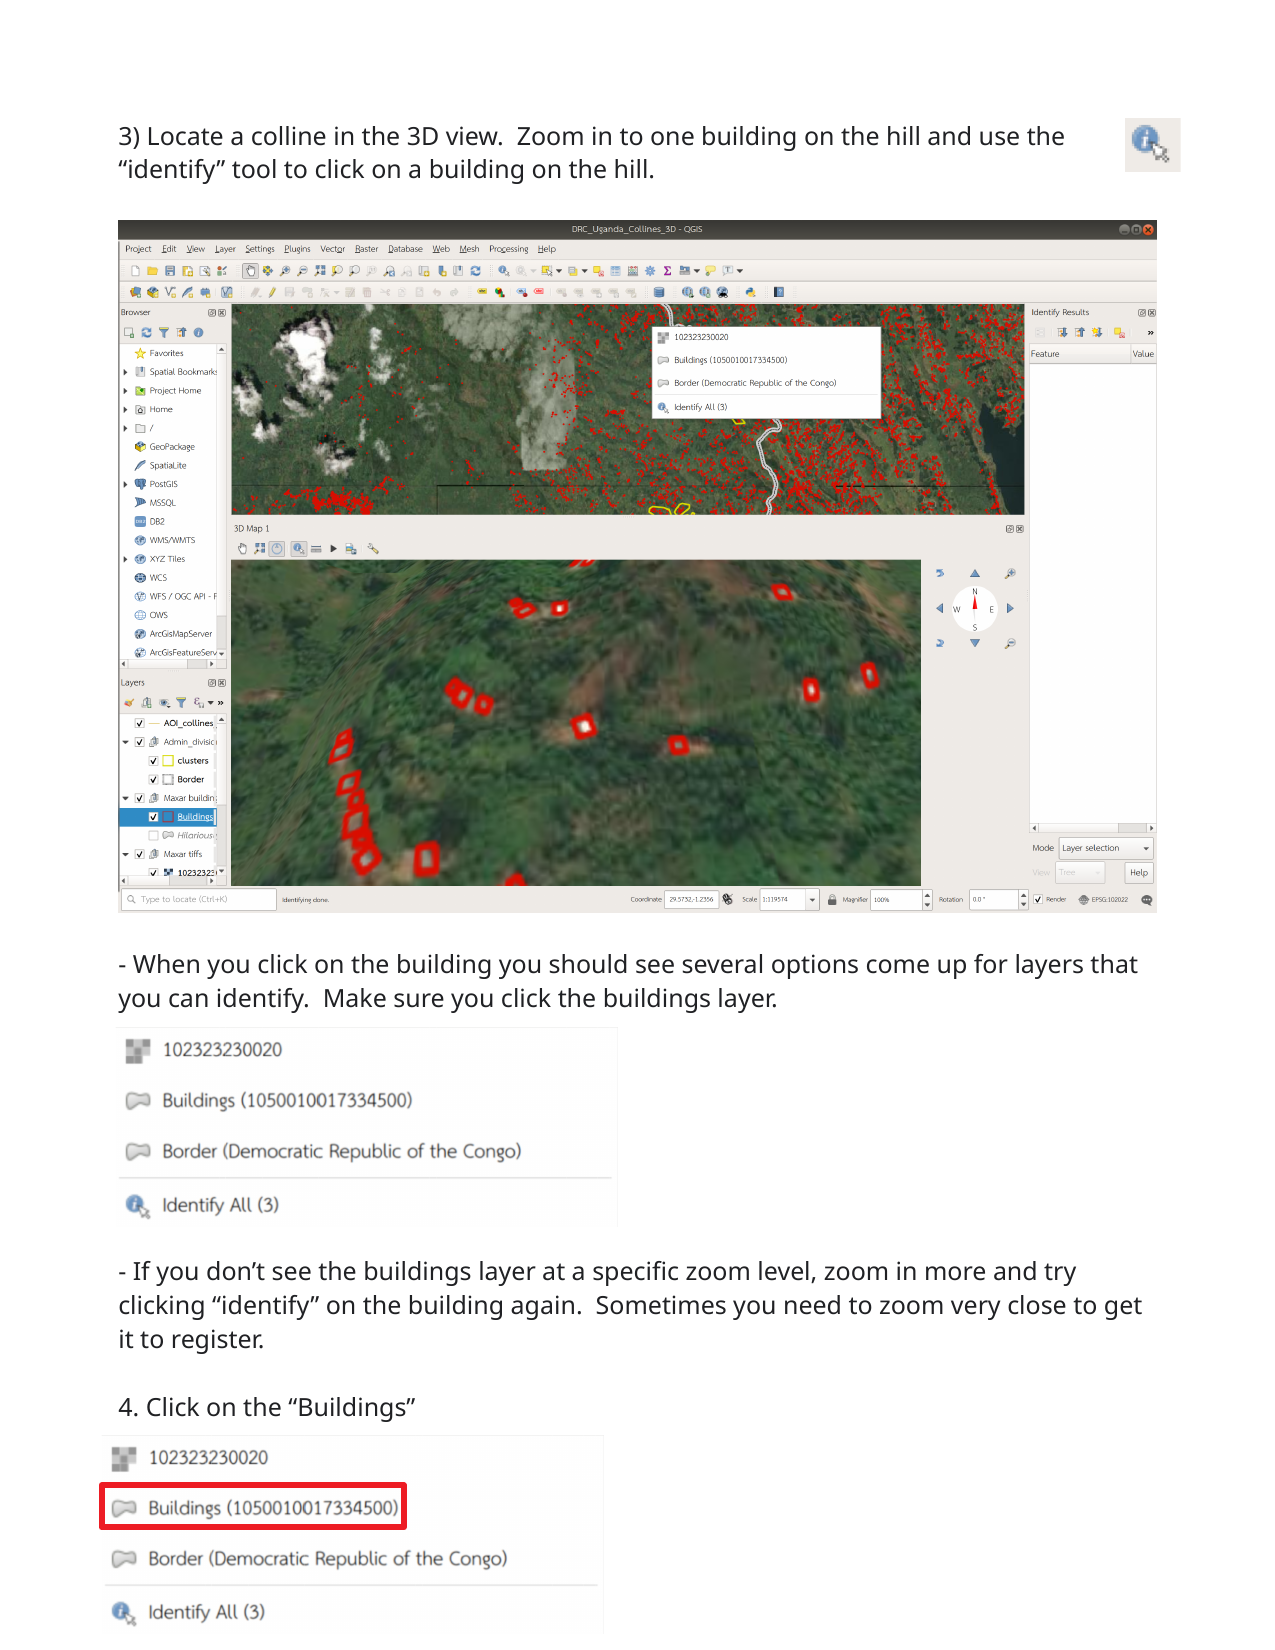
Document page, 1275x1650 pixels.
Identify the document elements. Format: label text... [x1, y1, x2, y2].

picture [1125, 118, 1181, 172]
text 4. Click on the “Buildings” [118, 1390, 1157, 1424]
picture [115, 1027, 618, 1227]
picture [101, 1435, 604, 1634]
text - When you click on the building you should see several options come up for layers that you can identify. Make sure you click the buildings layer. [118, 947, 1157, 1015]
text 3) Locate a colline in the 3D view. Zoom in to one building on the hill and use the “identify” tool to click on a building on the hill. [118, 118, 1157, 186]
picture [118, 220, 1157, 913]
picture [105, 1488, 401, 1524]
text - If you don’t see the buildings layer at a specific zoom level, zoom in more and try clicking “identify” on the building again. Sometimes you need to zoom very close to get it to register. [118, 1253, 1157, 1356]
